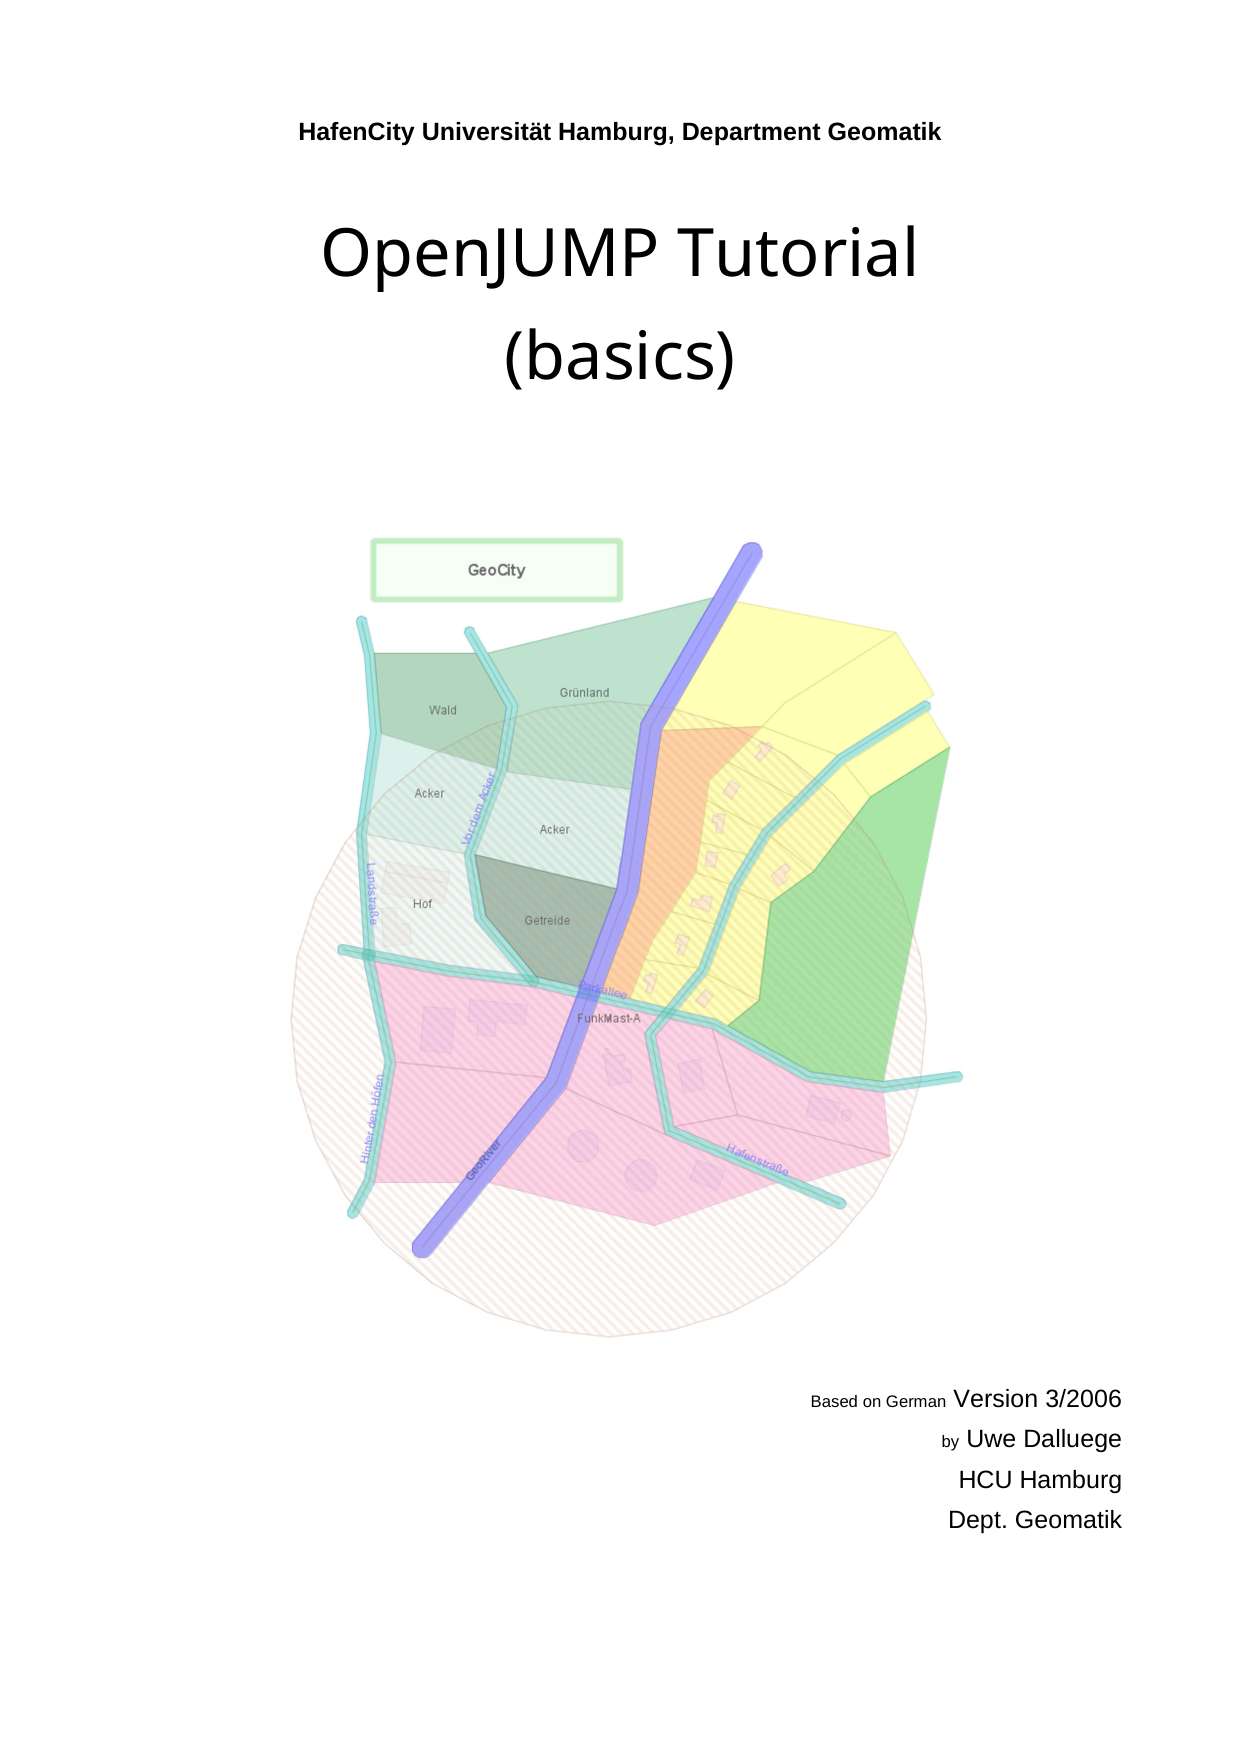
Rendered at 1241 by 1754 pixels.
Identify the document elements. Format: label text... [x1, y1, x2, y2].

subtitle [177, 523, 1064, 1344]
text by Uwe Dalluege [118, 1425, 1122, 1453]
text Dept. Geomatik [118, 1506, 1122, 1534]
text (basics) [118, 308, 1122, 399]
text HCU Hamburg [118, 1465, 1122, 1493]
text OpenJUMP Tutorial [118, 205, 1122, 296]
text Based on German Version 3/2006 [118, 1384, 1122, 1412]
text HafenCity Universität Hamburg, Department Geomatik [118, 118, 1122, 169]
